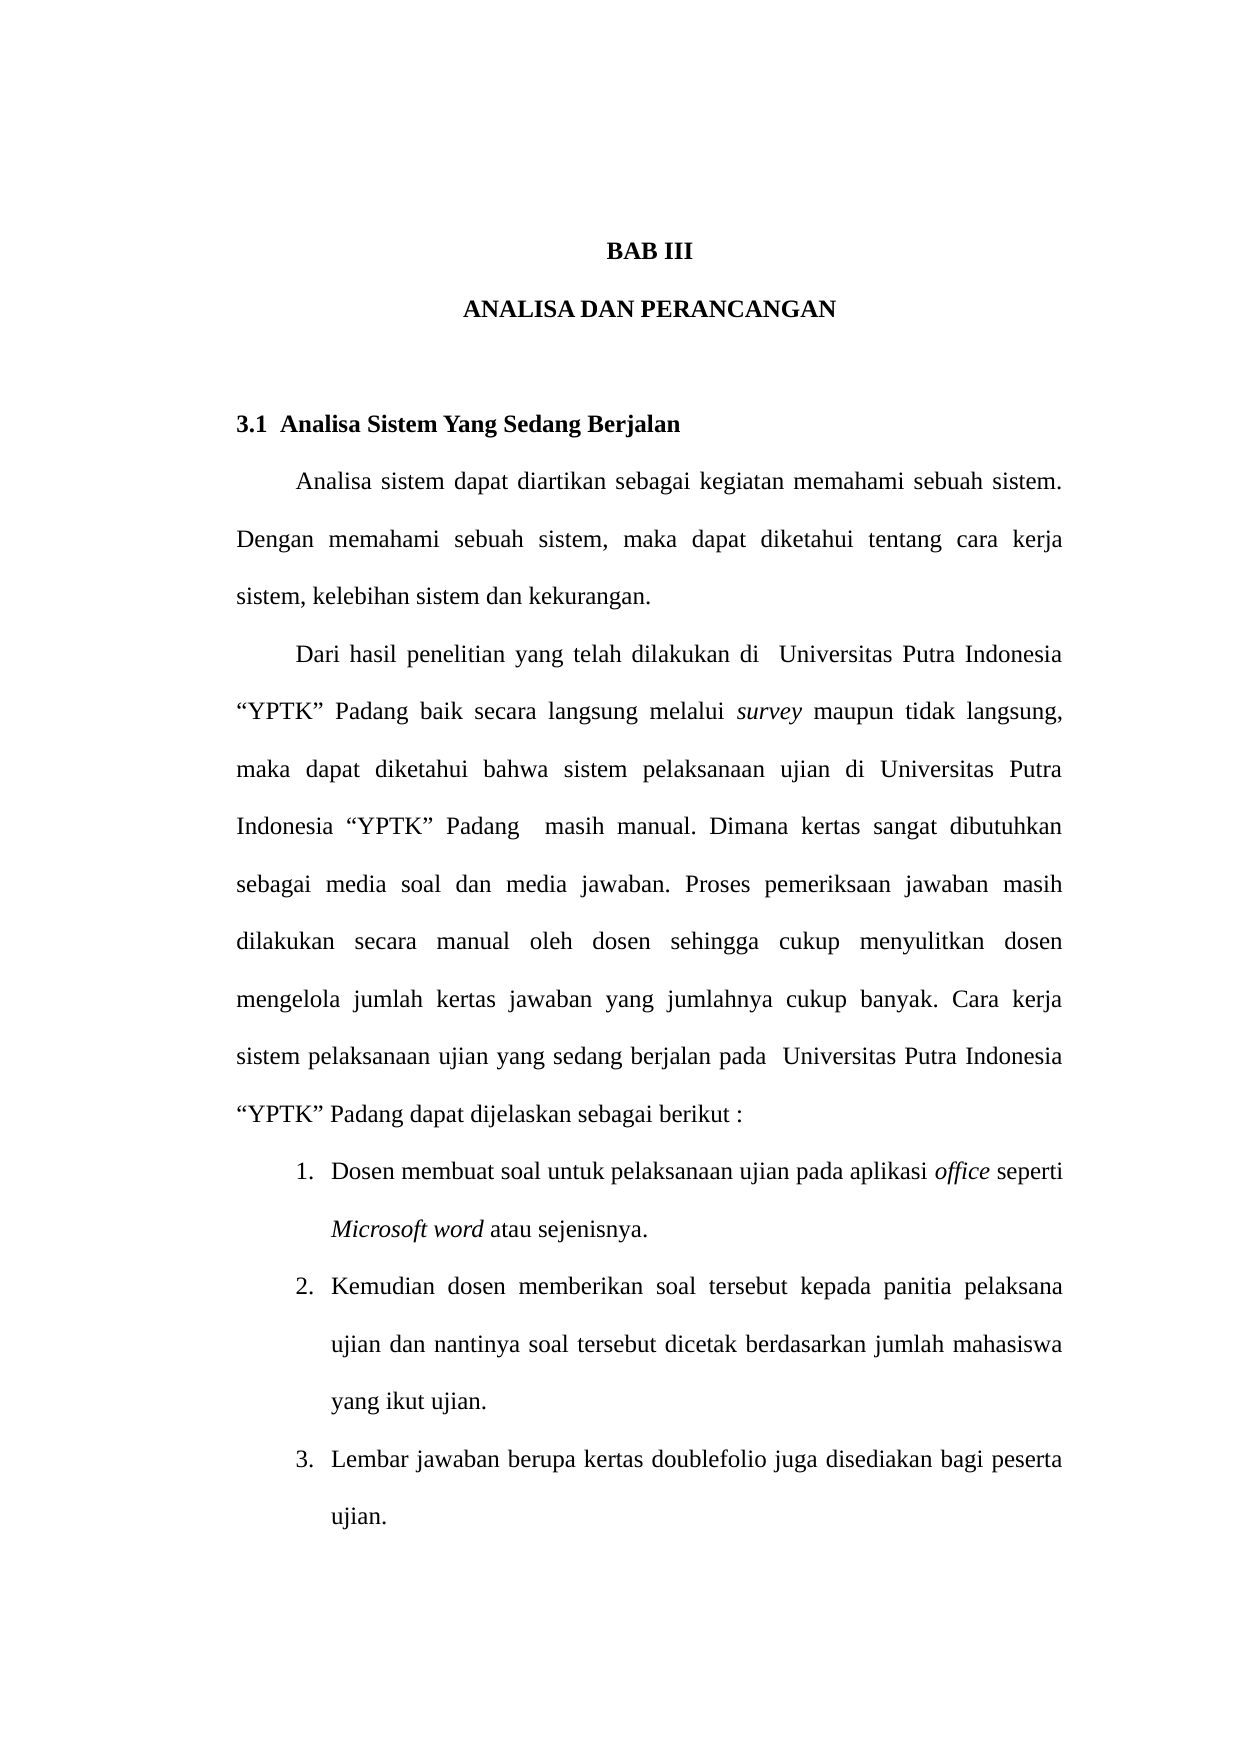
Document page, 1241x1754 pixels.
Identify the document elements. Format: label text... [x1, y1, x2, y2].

subtitle 3 [236, 351, 1063, 380]
subtitle Analisa Sistem Yang Sedang Berjalan [236, 409, 1063, 437]
text BAB III ANALISA DAN PERANCANGAN [236, 236, 1063, 322]
list Lembar jawaban berupa kertas doublefolio juga disediakan bagi peserta ujian. [295, 1444, 1063, 1530]
list Kemudian dosen memberikan soal tersebut kepada panitia pelaksana ujian dan nantinya soal tersebut dicetak berdasarkan jumlah mahasiswa yang ikut ujian. [295, 1271, 1063, 1415]
text Dari hasil penelitian yang telah dilakukan di Universitas Putra Indonesia “YPTK” Padang baik secara langsung melalui survey maupun tidak langsung, maka dapat diketahui bahwa sistem pelaksanaan ujian di Universitas Putra Indonesia “YPTK” Padang masih manual. Dimana kertas sangat dibutuhkan sebagai media soal dan media jawaban. Proses pemeriksaan jawaban masih dilakukan secara manual oleh dosen sehingga cukup menyulitkan dosen mengelola jumlah kertas jawaban yang jumlahnya cukup banyak. Cara kerja sistem pelaksanaan ujian yang sedang berjalan pada Universitas Putra Indonesia “YPTK” Padang dapat dijelaskan sebagai berikut : [236, 639, 1063, 1127]
list Dosen membuat soal untuk pelaksanaan ujian pada aplikasi office seperti Microsoft word atau sejenisnya. [295, 1156, 1063, 1242]
text Analisa sistem dapat diartikan sebagai kegiatan memahami sebuah sistem. Dengan memahami sebuah sistem, maka dapat diketahui tentang cara kerja sistem, kelebihan sistem dan kekurangan. [236, 466, 1063, 610]
